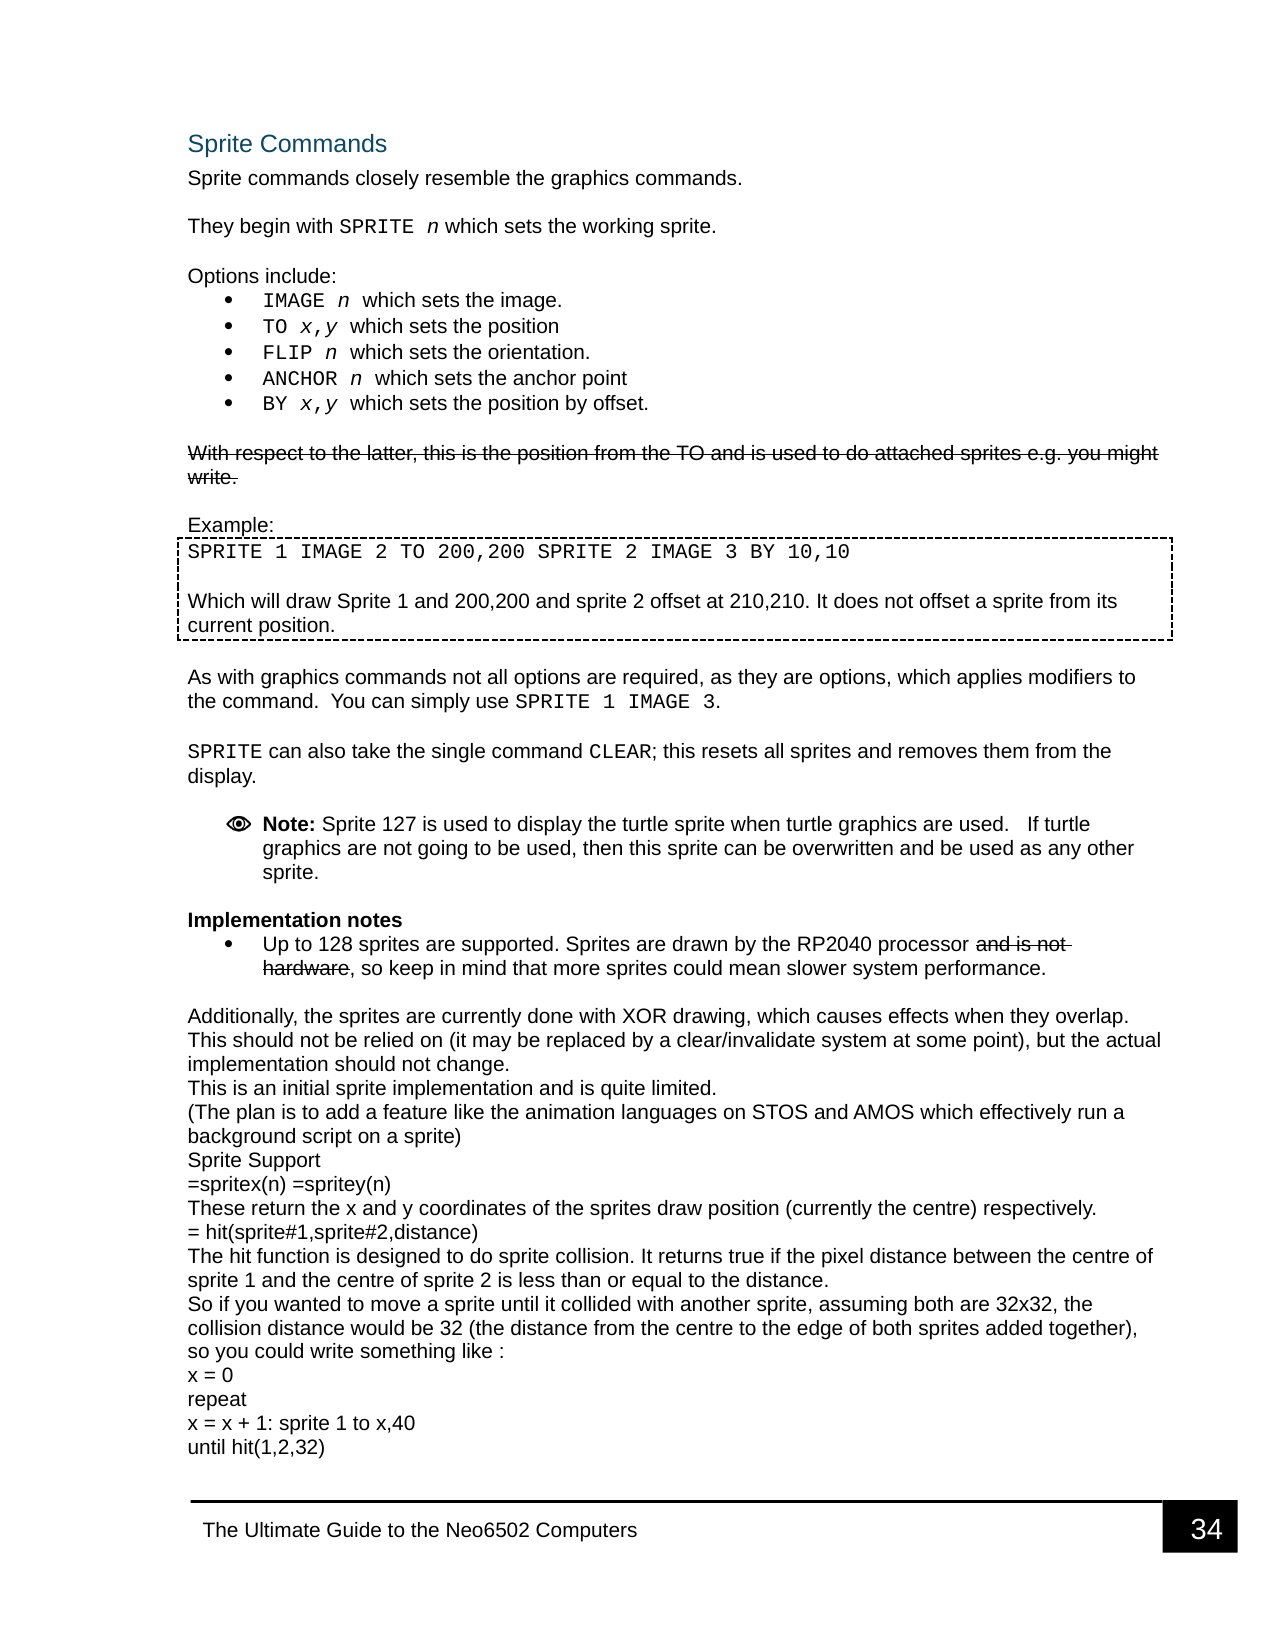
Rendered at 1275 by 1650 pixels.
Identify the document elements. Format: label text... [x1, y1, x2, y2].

text x = x + 1: sprite 1 to x,40 [187, 1411, 1162, 1435]
picture [226, 815, 252, 833]
text With respect to the latter, this is the position from the TO and is used to do attached sprites e.g. you might write. [187, 441, 1162, 489]
text SPRITE 1 IMAGE 2 TO 200,200 SPRITE 2 IMAGE 3 BY 10,10 [177, 537, 1173, 565]
subtitle Sprite Commands [187, 129, 1162, 158]
text Sprite commands closely resemble the graphics commands. [187, 166, 1162, 190]
text Options include: [187, 264, 1162, 288]
text =spritex(n) =spritey(n) [187, 1172, 1162, 1196]
list Up to 128 sprites are supported. Sprites are drawn by the RP2040 processor and is not hardware, so keep in mind that more sprites could mean slower system performance. [225, 932, 1162, 980]
text Sprite Support [187, 1148, 1162, 1172]
text Implementation notes [187, 908, 1162, 932]
text This is an initial sprite implementation and is quite limited. [187, 1076, 1162, 1100]
text These return the x and y coordinates of the sprites draw position (currently the centre) respectively. [187, 1196, 1162, 1219]
text repeat [187, 1387, 1162, 1411]
list FLIP n which sets the orientation. [225, 339, 1162, 365]
text SPRITE can also take the single command CLEAR; this resets all sprites and removes them from the display. [187, 738, 1162, 788]
text Example: [187, 513, 1162, 537]
text Additionally, the sprites are currently done with XOR drawing, which causes effects when they overlap. This should not be relied on (it may be replaced by a clear/invalidate system at some point), but the actual implementation should not change. [187, 1004, 1162, 1076]
list ANCHOR n which sets the anchor point [225, 365, 1162, 391]
list BY x,y which sets the position by offset. [225, 391, 1162, 417]
text (The plan is to add a feature like the animation languages on STOS and AMOS which effectively run a background script on a sprite) [187, 1100, 1162, 1148]
text x = 0 [187, 1363, 1162, 1387]
list IMAGE n which sets the image. [225, 288, 1162, 314]
text until hit(1,2,32) [187, 1435, 1162, 1459]
text = hit(sprite#1,sprite#2,distance) [187, 1219, 1162, 1243]
list TO x,y which sets the position [225, 314, 1162, 339]
text They begin with SPRITE n which sets the working sprite. [187, 214, 1162, 240]
text So if you wanted to move a sprite until it collided with another sprite, assuming both are 32x32, the collision distance would be 32 (the distance from the centre to the edge of both sprites added together), so you could write something like : [187, 1291, 1162, 1363]
text As with graphics commands not all options are required, as they are options, which applies modifiers to the command. You can simply use SPRITE 1 IMAGE 3. [187, 665, 1162, 714]
text Which will draw Sprite 1 and 200,200 and sprite 2 offset at 210,210. It does not offset a sprite from its current position. [177, 584, 1173, 641]
list Note: Sprite 127 is used to display the turtle sprite when turtle graphics are used. If turtle graphics are not going to be used, then this sprite can be overwritten and be used as any other sprite. [225, 812, 1162, 884]
text The hit function is designed to do sprite collision. It returns true if the pixel distance between the centre of sprite 1 and the centre of sprite 2 is less than or equal to the distance. [187, 1243, 1162, 1291]
